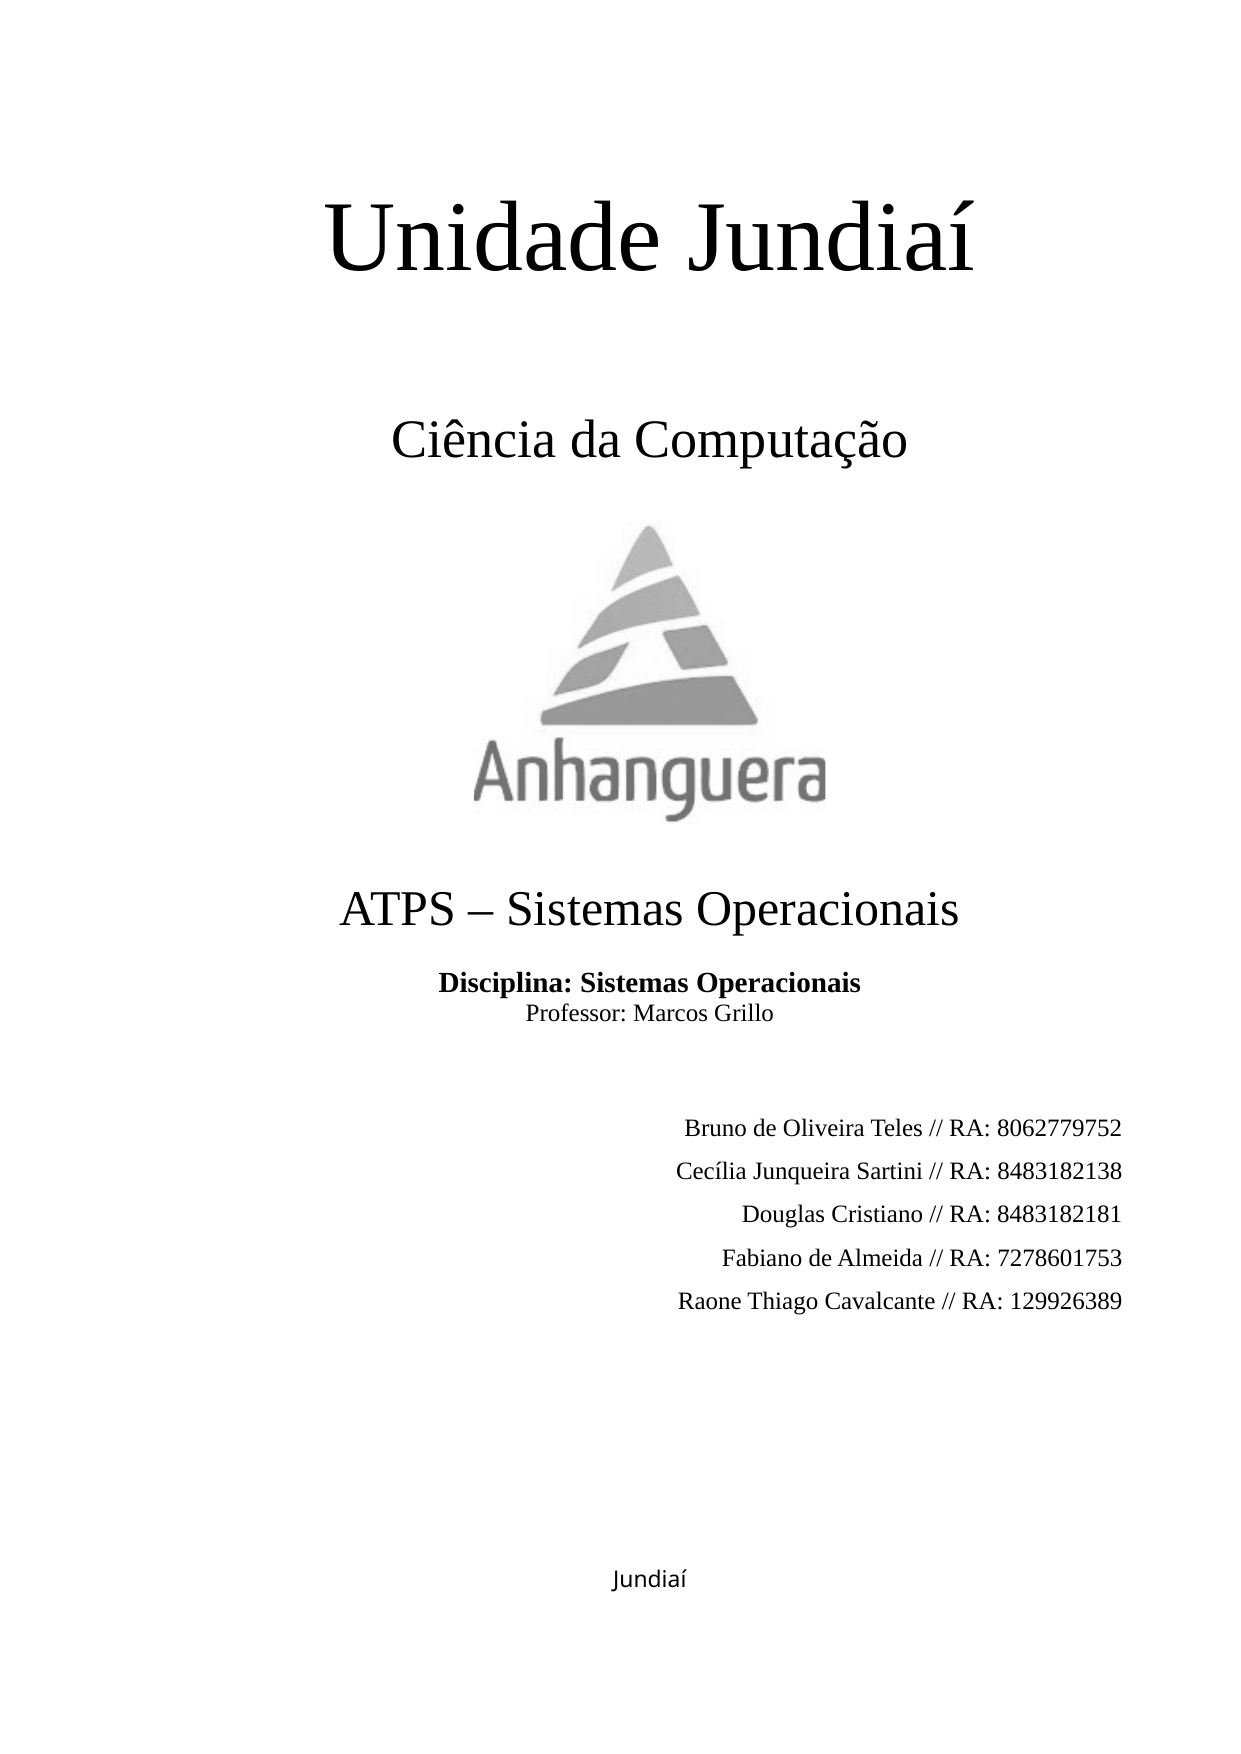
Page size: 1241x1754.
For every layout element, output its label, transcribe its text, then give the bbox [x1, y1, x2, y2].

text Cecília Junqueira Sartini // RA: 8483182138 [177, 1156, 1122, 1185]
text Ciência da Computação [177, 407, 1122, 469]
text Professor: Marcos Grillo [177, 998, 1122, 1027]
text ATPS – Sistemas Operacionais [177, 878, 1122, 936]
picture [473, 498, 826, 850]
text Disciplina: Sistemas Operacionais [177, 965, 1122, 998]
text Raone Thiago Cavalcante // RA: 129926389 [177, 1286, 1122, 1314]
text Bruno de Oliveira Teles // RA: 8062779752 [177, 1113, 1122, 1142]
text Douglas Cristiano // RA: 8483182181 [177, 1199, 1122, 1228]
text Unidade Jundiaí [177, 177, 1122, 292]
text Jundiaí [177, 1563, 1122, 1594]
text Fabiano de Almeida // RA: 7278601753 [177, 1243, 1122, 1271]
